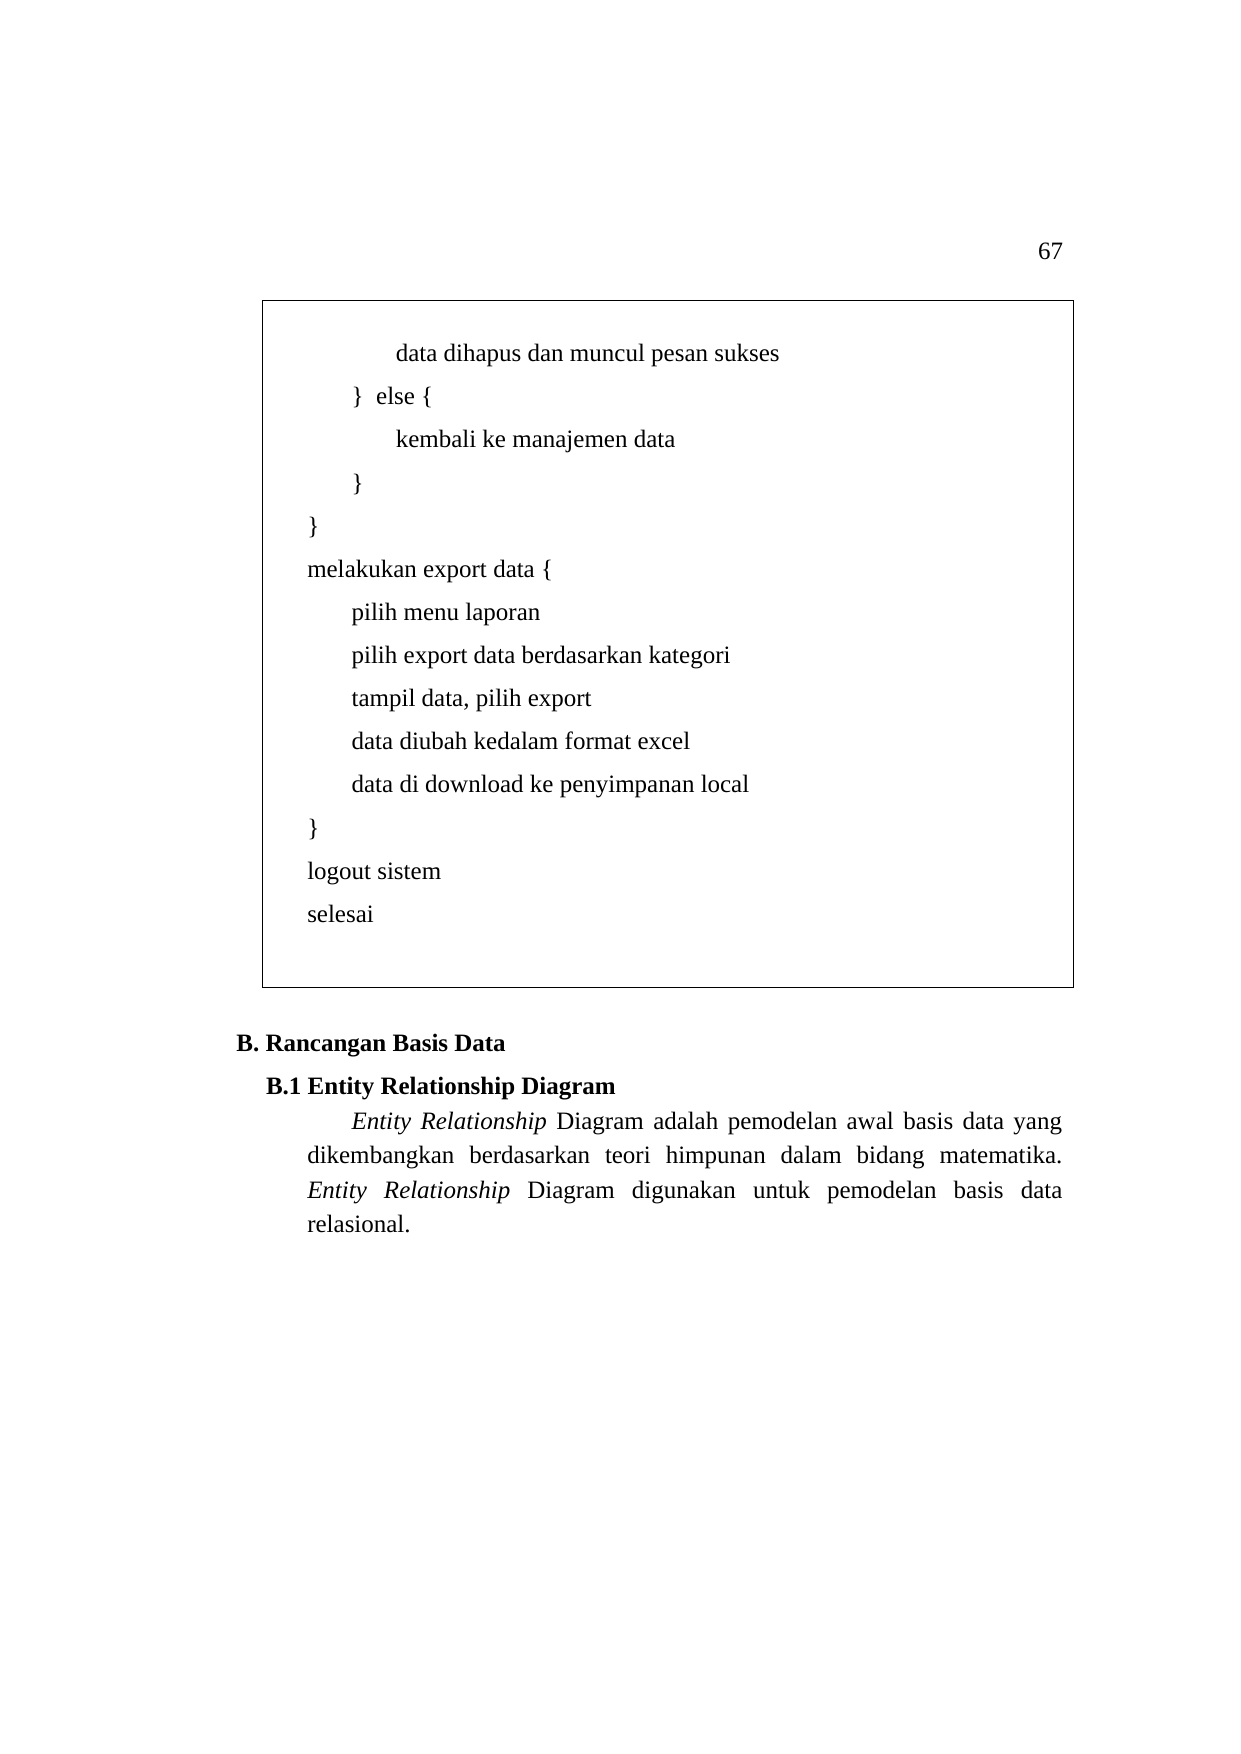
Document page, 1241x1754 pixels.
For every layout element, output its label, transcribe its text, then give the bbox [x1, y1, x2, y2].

text Entity Relationship Diagram adalah pemodelan awal basis data yang dikembangkan berdasarkan teori himpunan dalam bidang matematika. Entity Relationship Diagram digunakan untuk pemodelan basis data relasional. [307, 1106, 1063, 1238]
text B.1 Entity Relationship Diagram [266, 1071, 1063, 1100]
text B. Rancangan Basis Data [236, 1028, 1063, 1057]
